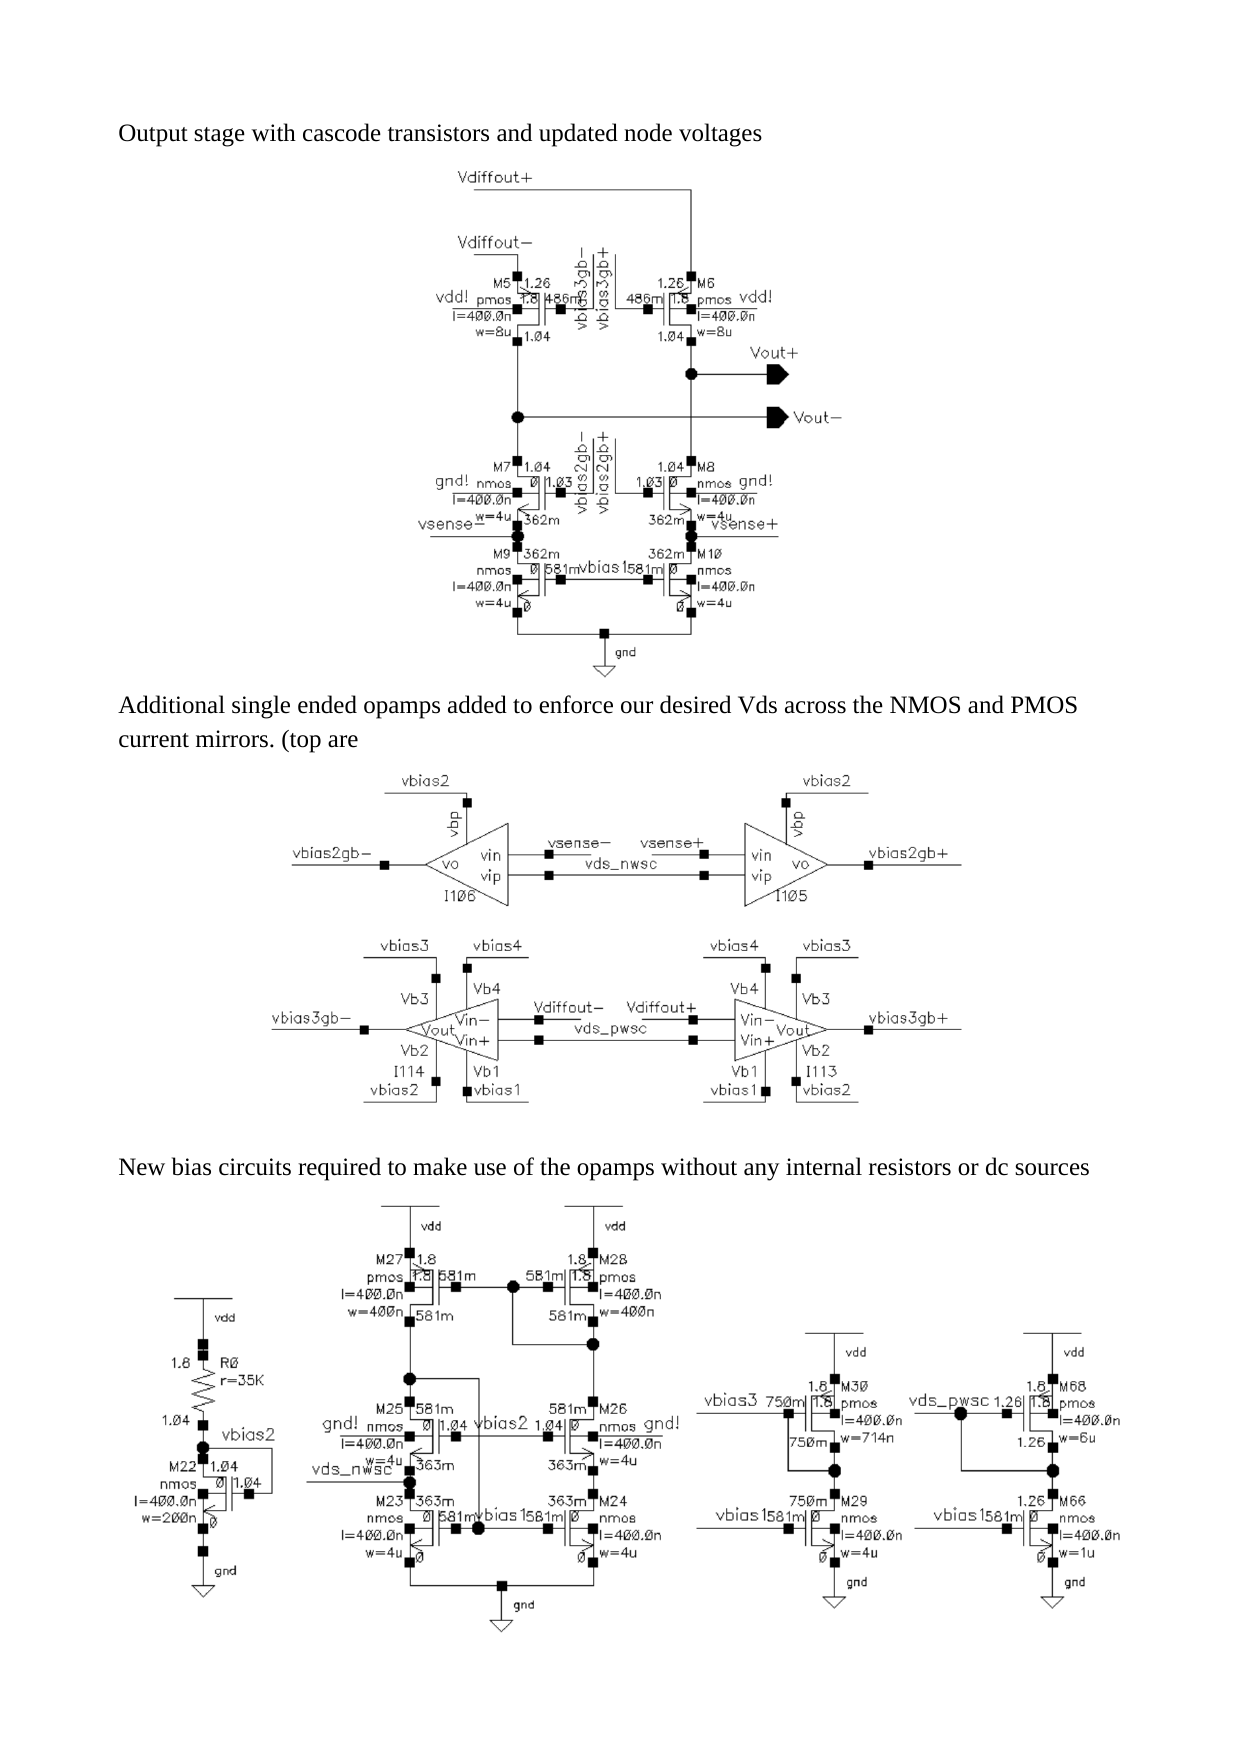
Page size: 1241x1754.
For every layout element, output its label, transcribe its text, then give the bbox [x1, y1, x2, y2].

text New bias circuits required to make use of the opamps without any internal resistors or dc sources [118, 773, 1122, 1181]
text Output stage with cascode transistors and updated node voltages [118, 118, 1122, 147]
text Additional single ended opamps added to enforce our desired Vds across the NMOS and PMOS current mirrors. (top are [118, 167, 1122, 753]
picture [407, 162, 843, 685]
picture [122, 1198, 1127, 1636]
picture [271, 767, 969, 1147]
